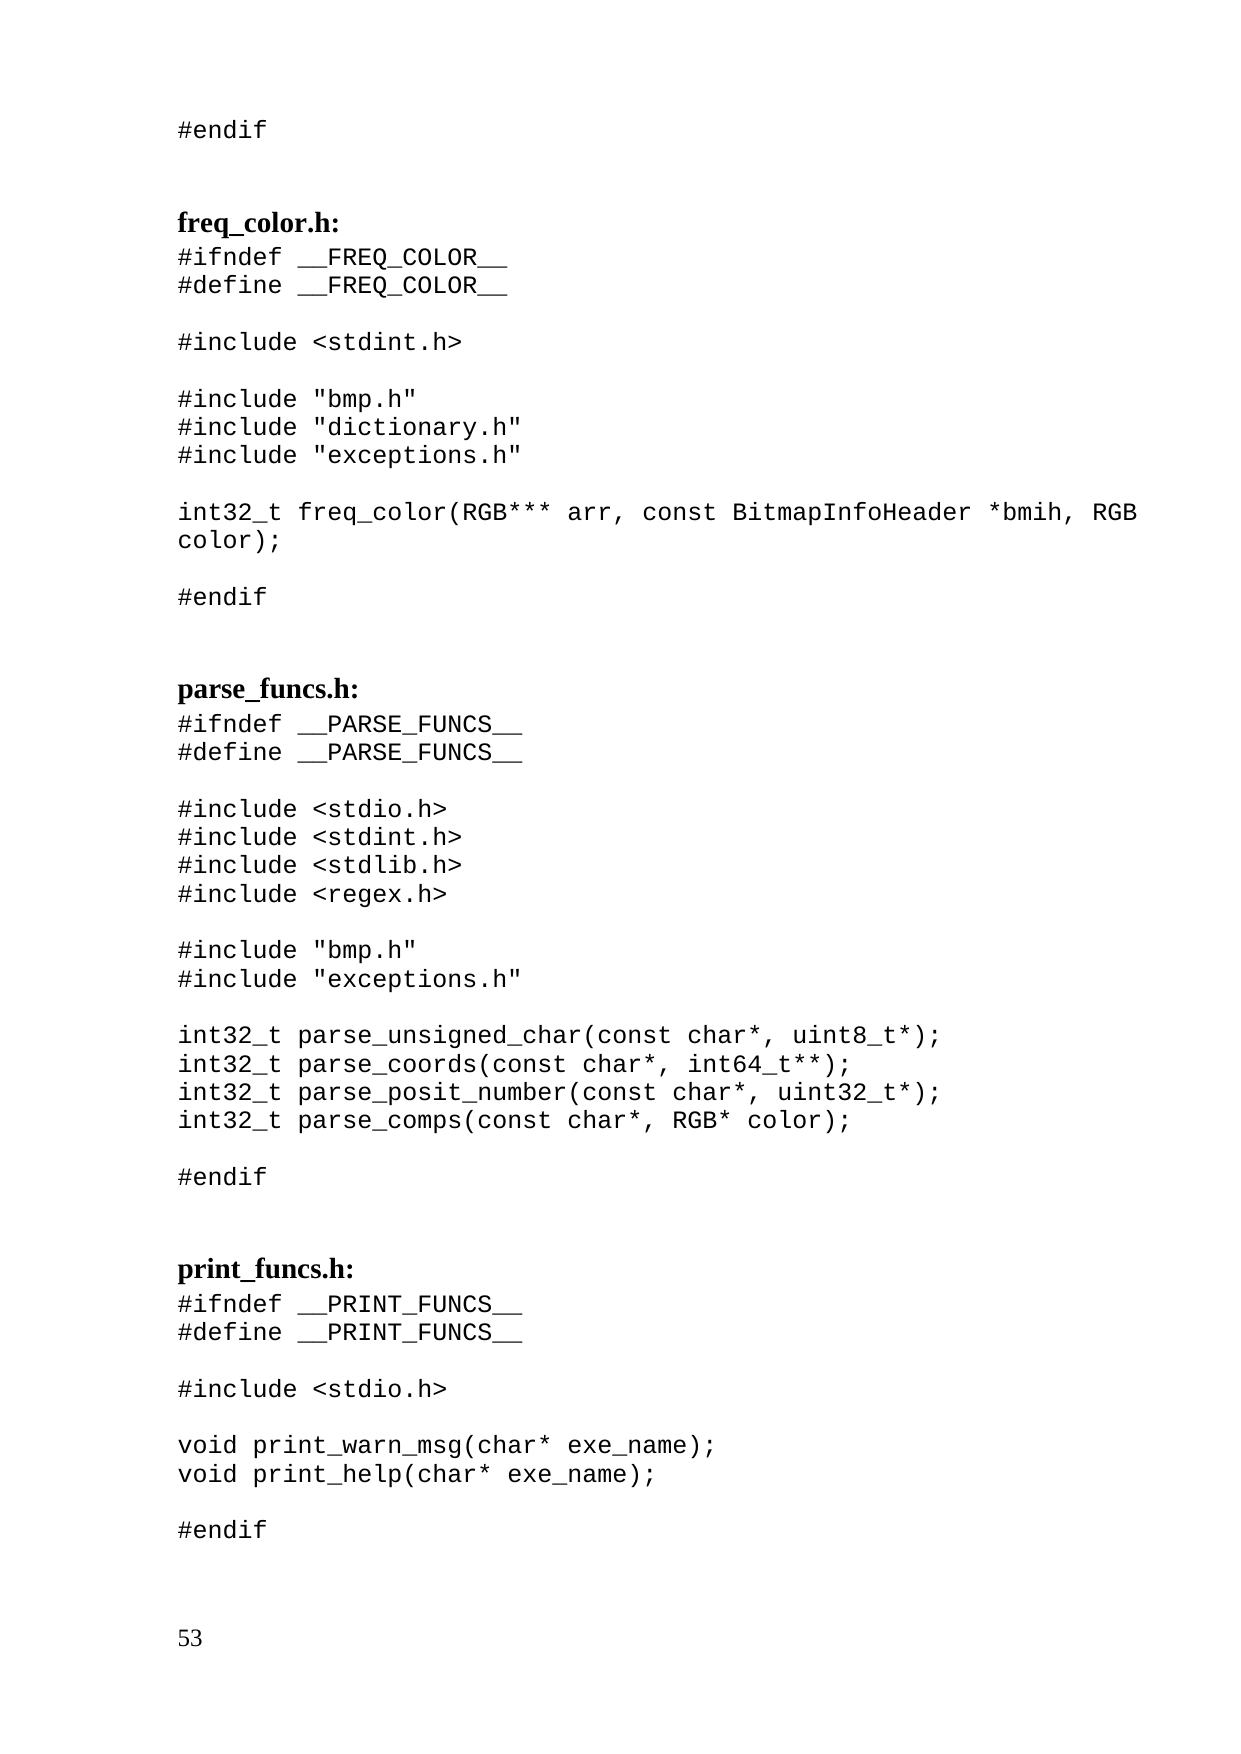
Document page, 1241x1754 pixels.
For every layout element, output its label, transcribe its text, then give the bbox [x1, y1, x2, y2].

text #endif [177, 118, 1181, 146]
text #ifndef __FREQ_COLOR__ [177, 245, 1181, 273]
subtitle print_funcs.h: [177, 1252, 1181, 1285]
text #include "dictionary.h" [177, 415, 1181, 443]
text #include "exceptions.h" [177, 443, 1181, 471]
text int32_t parse_comps(const char*, RGB* color); [177, 1108, 1181, 1136]
text #endif [177, 1165, 1181, 1193]
text #endif [177, 1518, 1181, 1546]
text int32_t parse_posit_number(const char*, uint32_t*); [177, 1080, 1181, 1108]
text #define __PARSE_FUNCS__ [177, 740, 1181, 768]
text #endif [177, 585, 1181, 613]
text void print_help(char* exe_name); [177, 1461, 1181, 1490]
text #include <stdlib.h> [177, 853, 1181, 881]
text #include "exceptions.h" [177, 966, 1181, 995]
text int32_t freq_color(RGB*** arr, const BitmapInfoHeader *bmih, RGB color); [177, 500, 1181, 556]
text #include <stdio.h> [177, 1376, 1181, 1405]
text int32_t parse_unsigned_char(const char*, uint8_t*); [177, 1023, 1181, 1051]
text int32_t parse_coords(const char*, int64_t**); [177, 1051, 1181, 1080]
subtitle parse_funcs.h: [177, 672, 1181, 705]
text #include <stdint.h> [177, 330, 1181, 358]
text #include "bmp.h" [177, 386, 1181, 415]
text #include <regex.h> [177, 881, 1181, 910]
text #ifndef __PARSE_FUNCS__ [177, 711, 1181, 740]
text #define __FREQ_COLOR__ [177, 273, 1181, 301]
text #include <stdio.h> [177, 796, 1181, 825]
text #include "bmp.h" [177, 938, 1181, 966]
text #ifndef __PRINT_FUNCS__ [177, 1291, 1181, 1320]
text #include <stdint.h> [177, 825, 1181, 853]
text void print_warn_msg(char* exe_name); [177, 1433, 1181, 1461]
text #define __PRINT_FUNCS__ [177, 1320, 1181, 1348]
subtitle freq_color.h: [177, 205, 1181, 238]
